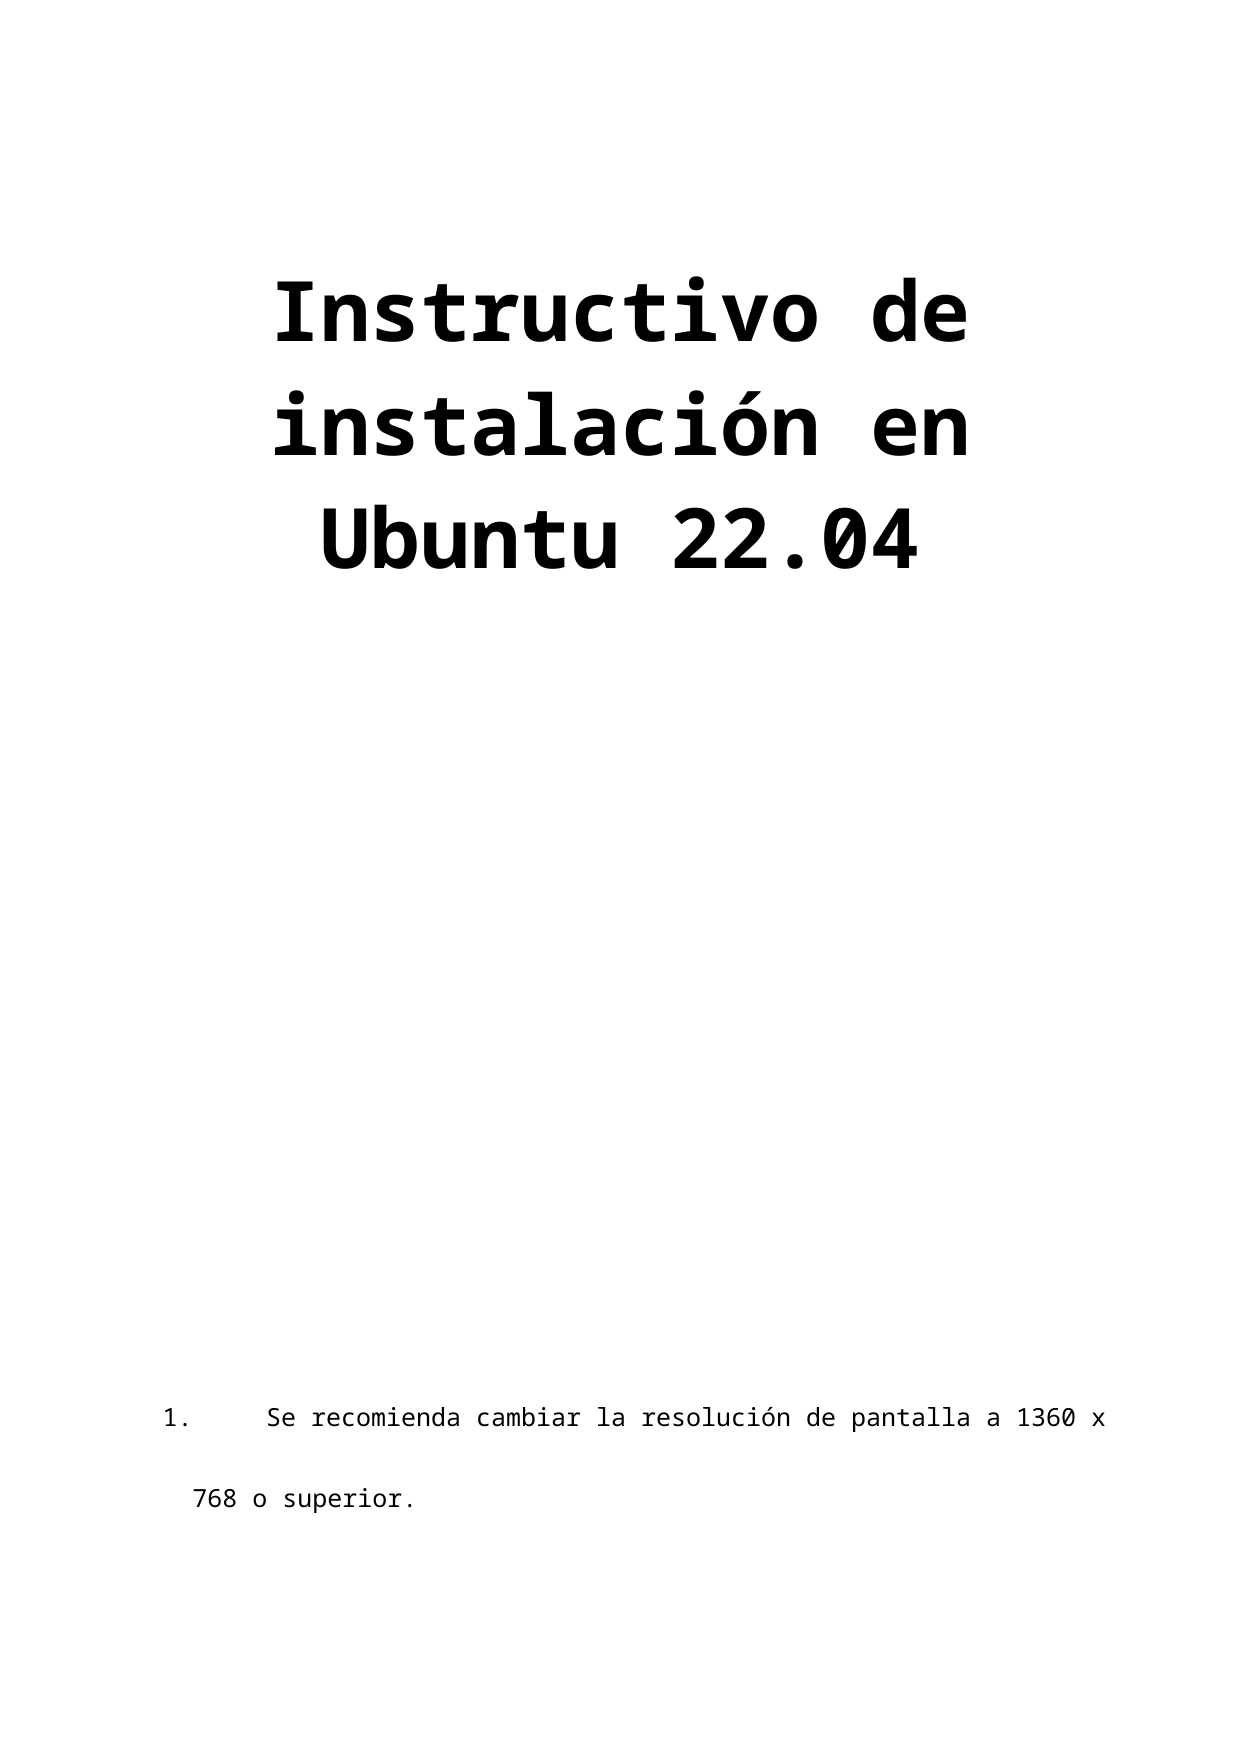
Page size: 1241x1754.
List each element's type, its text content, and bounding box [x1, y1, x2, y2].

subtitle Instructivo de instalación en Ubuntu 22.04 [118, 252, 1122, 593]
list Se recomienda cambiar la resolución de pantalla a 1360 x 768 o superior. [162, 1399, 1122, 1515]
